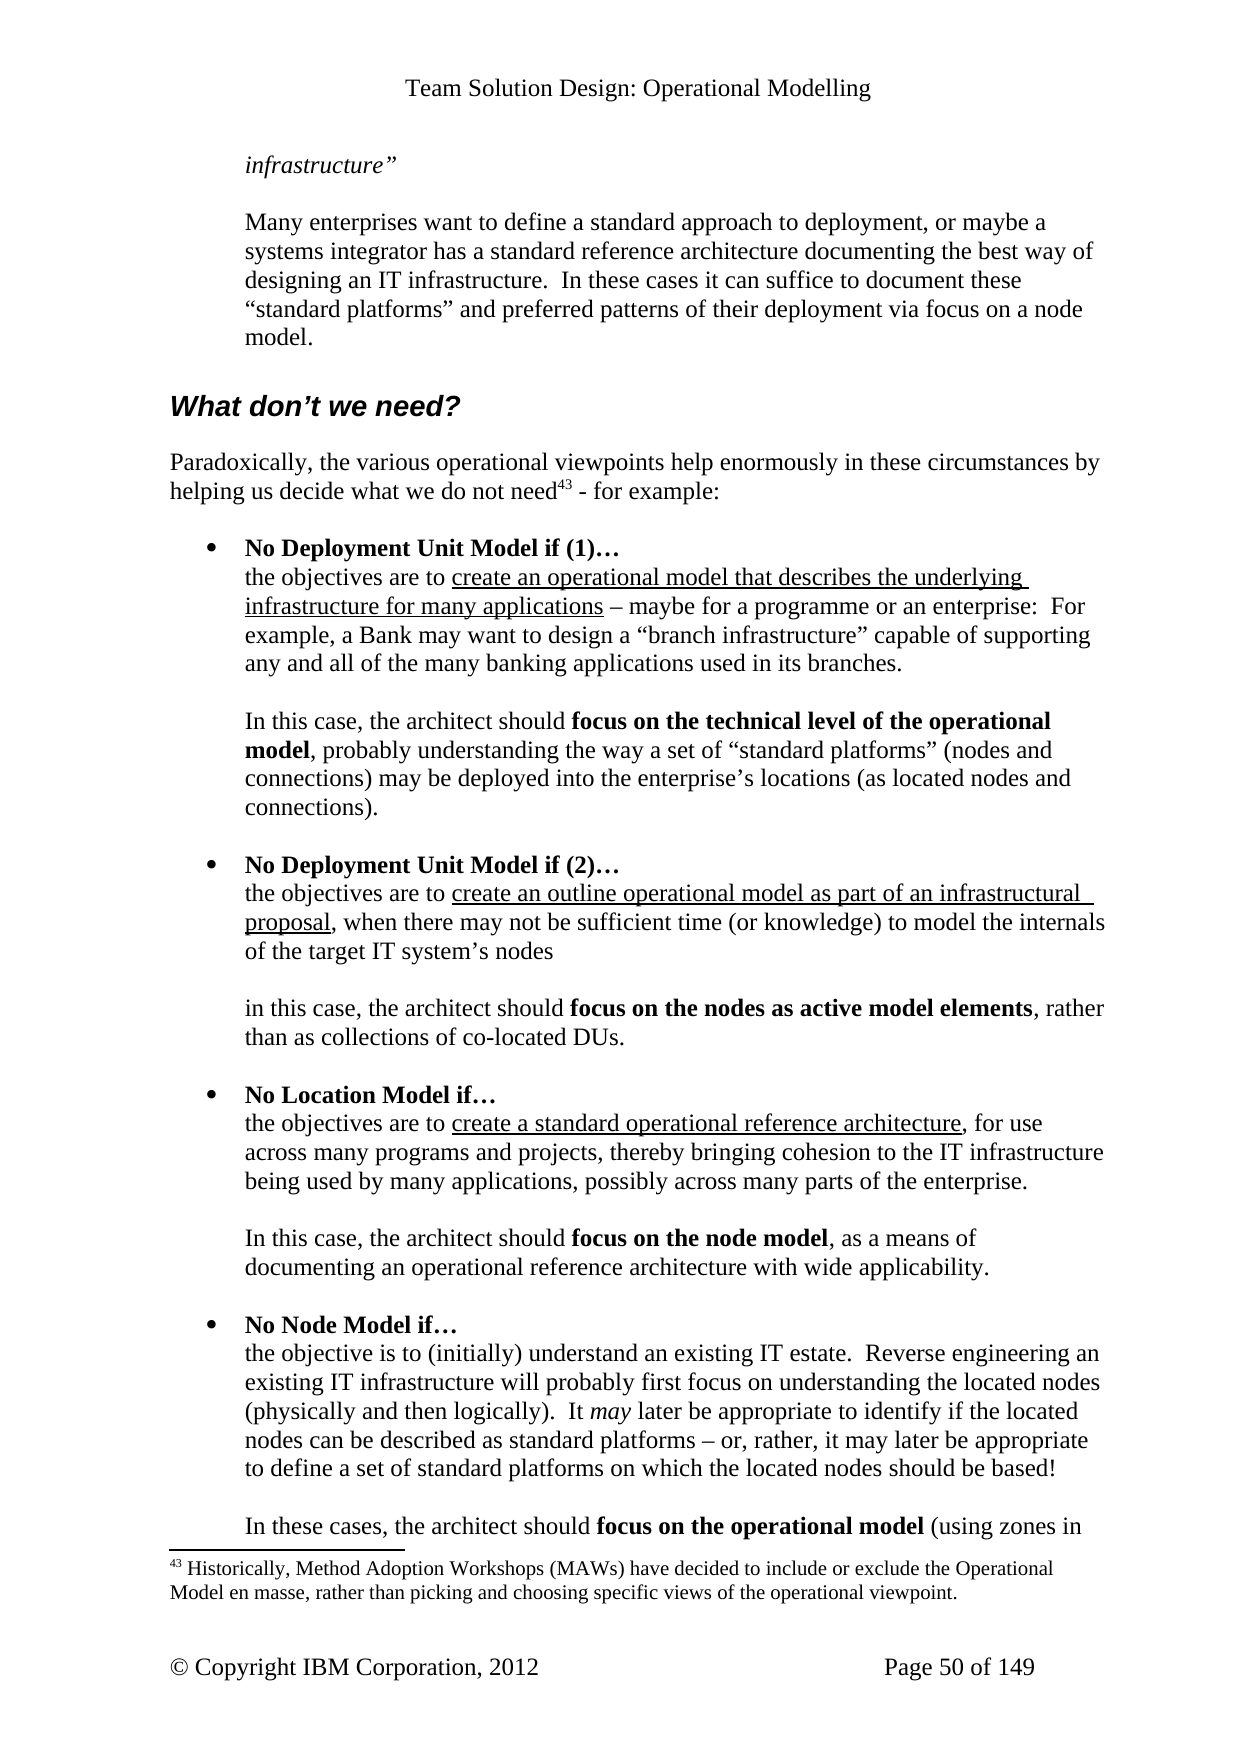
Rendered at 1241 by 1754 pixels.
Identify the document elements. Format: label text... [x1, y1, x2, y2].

list No Node Model if… the objective is to (initially) understand an existing IT estate. Reverse engineering an existing IT infrastructure will probably first focus on understanding the located nodes (physically and then logically). It may later be appropriate to identify if the located nodes can be described as standard platforms – or, rather, it may later be appropriate to define a set of standard platforms on which the located nodes should be based! In these cases, the architect should focus on the operational model (using zones in [207, 1310, 1107, 1540]
list No Location Model if… the objectives are to create a standard operational reference architecture, for use across many programs and projects, thereby bringing cohesion to the IT infrastructure being used by many applications, possibly across many parts of the enterprise. In this case, the architect should focus on the node model, as a means of documenting an operational reference architecture with wide applicability. [207, 1080, 1107, 1310]
subtitle What don’t we need? [169, 389, 1107, 422]
list infrastructure” Many enterprises want to define a standard approach to deployment, or maybe a systems integrator has a standard reference architecture documenting the best way of designing an IT infrastructure. In these cases it can suffice to document these “standard platforms” and preferred patterns of their deployment via focus on a node model. [207, 150, 1107, 351]
list No Deployment Unit Model if (2)… the objectives are to create an outline operational model as part of an infrastructural proposal, when there may not be sufficient time (or knowledge) to model the internals of the target IT system’s nodes in this case, the architect should focus on the nodes as active model elements, rather than as collections of co-located DUs. [207, 850, 1107, 1080]
text Paradoxically, the various operational viewpoints help enormously in these circumstances by helping us decide what we do not need - for example: [169, 447, 1107, 505]
text Historically, Method Adoption Workshops (MAWs) have decided to include or exclude the Operational Model en masse, rather than picking and choosing specific views of the operational viewpoint. [169, 1556, 1107, 1604]
list No Deployment Unit Model if (1)… the objectives are to create an operational model that describes the underlying infrastructure for many applications – maybe for a programme or an enterprise: For example, a Bank may want to design a “branch infrastructure” capable of supporting any and all of the many banking applications used in its branches. In this case, the architect should focus on the technical level of the operational model, probably understanding the way a set of “standard platforms” (nodes and connections) may be deployed into the enterprise’s locations (as located nodes and connections). [207, 533, 1107, 850]
